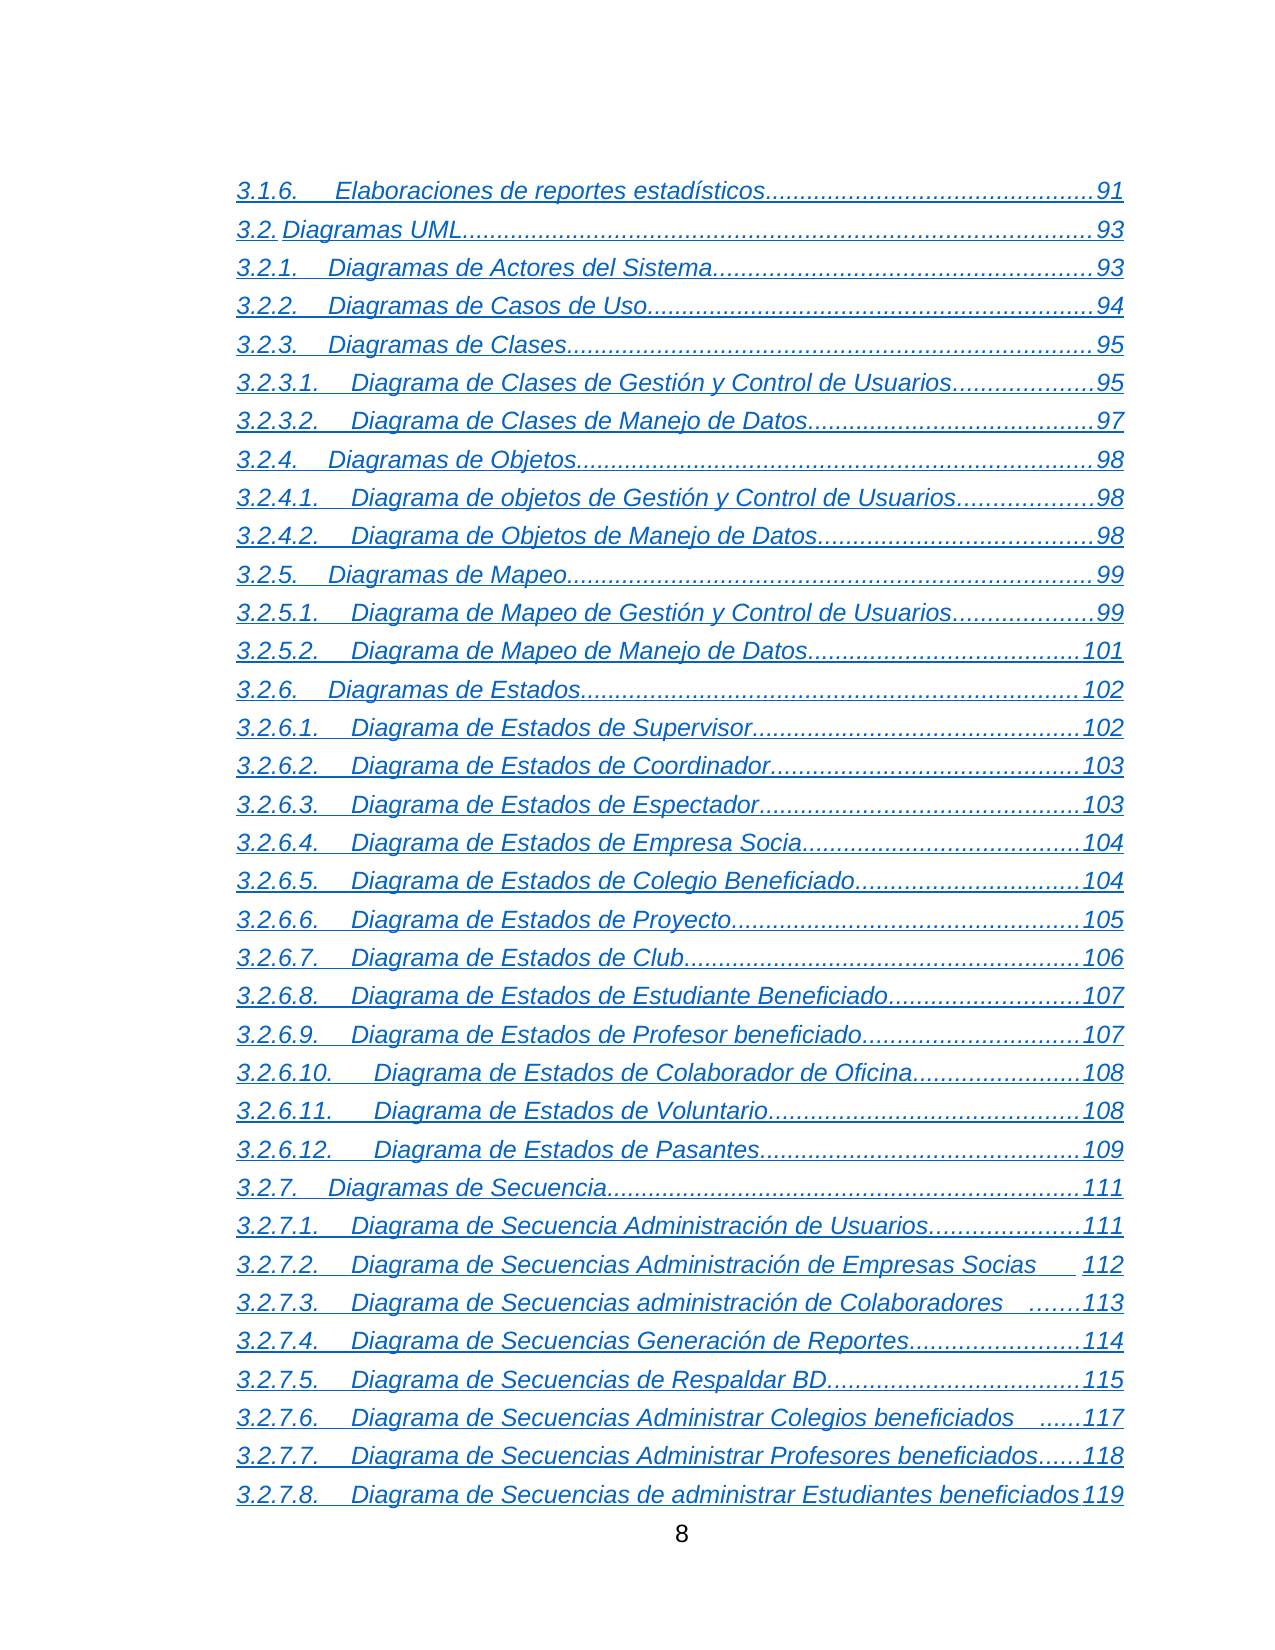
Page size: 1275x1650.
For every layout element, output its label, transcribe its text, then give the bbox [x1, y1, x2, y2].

text 3.2.5.1. Diagrama de Mapeo de Gestión y Control de Usuarios 90 [236, 599, 1127, 627]
text 3.2.6.8. Diagrama de Estados de Estudiante Beneficiado 97 [236, 982, 1127, 1010]
text 3.2.7.5. Diagrama de Secuencias de Respaldar BD. 104 [236, 1366, 1127, 1393]
text 3.2.6.7. Diagrama de Estados de Club 96 [236, 944, 1127, 972]
text 3.2.7.7. Diagrama de Secuencias Administrar Profesores beneficiados 106 [236, 1442, 1127, 1470]
text 3.2.6.12. Diagrama de Estados de Pasantes 99 [236, 1136, 1127, 1163]
text 3.2.7.4. Diagrama de Secuencias Generación de Reportes 103 [236, 1327, 1127, 1355]
text 3.2.4.1. Diagrama de objetos de Gestión y Control de Usuarios 89 [236, 484, 1127, 512]
text 3.2.6.4. Diagrama de Estados de Empresa Socia 94 [236, 829, 1127, 857]
text 3.2.1. Diagramas de Actores del Sistema 85 [236, 254, 1127, 282]
text 3.2.3.2. Diagrama de Clases de Manejo de Datos 88 [236, 407, 1127, 435]
text 3.2.7.1. Diagrama de Secuencia Administración de Usuarios 100 [236, 1212, 1127, 1240]
text 3.2.6. Diagramas de Estados 92 [236, 676, 1127, 703]
text 3.2.3.1. Diagrama de Clases de Gestión y Control de Usuarios 87 [236, 369, 1127, 397]
text 3.2.6.3. Diagrama de Estados de Espectador 93 [236, 791, 1127, 818]
text 3.2.7. Diagramas de Secuencia 100 [236, 1174, 1127, 1202]
text 3.1.6. Elaboraciones de reportes estadísticos 84 [236, 177, 1127, 205]
text 3.2.6.5. Diagrama de Estados de Colegio Beneficiado 94 [236, 867, 1127, 895]
text 3.2.3. Diagramas de Clases 87 [236, 331, 1127, 358]
text 3.2.6.6. Diagrama de Estados de Proyecto 95 [236, 906, 1127, 933]
text 3.2. Diagramas UML 85 [236, 216, 1127, 243]
text 3.2.4. Diagramas de Objetos 89 [236, 446, 1127, 473]
text 3.2.6.2. Diagrama de Estados de Coordinador 93 [236, 752, 1127, 780]
text 3.2.5. Diagramas de Mapeo 90 [236, 561, 1127, 588]
text 3.2.6.1. Diagrama de Estados de Supervisor 92 [236, 714, 1127, 742]
text 3.2.6.9. Diagrama de Estados de Profesor beneficiado 97 [236, 1021, 1127, 1048]
text 3.2.7.2. Diagrama de Secuencias Administración de Empresas Socias 101 [236, 1251, 1127, 1278]
text 3.2.7.3. Diagrama de Secuencias administración de Colaboradores 102 [236, 1289, 1127, 1317]
text 3.2.4.2. Diagrama de Objetos de Manejo de Datos 89 [236, 522, 1127, 550]
text 3.2.2. Diagramas de Casos de Uso 86 [236, 292, 1127, 320]
text 3.2.7.6. Diagrama de Secuencias Administrar Colegios beneficiados 105 [236, 1404, 1127, 1432]
text 3.2.6.10. Diagrama de Estados de Colaborador de Oficina 98 [236, 1059, 1127, 1087]
text 3.2.6.11. Diagrama de Estados de Voluntario 98 [236, 1097, 1127, 1125]
text 3.2.7.8. Diagrama de Secuencias de administrar Estudiantes beneficiados 107 [236, 1481, 1127, 1508]
text 3.2.5.2. Diagrama de Mapeo de Manejo de Datos 91 [236, 637, 1127, 665]
